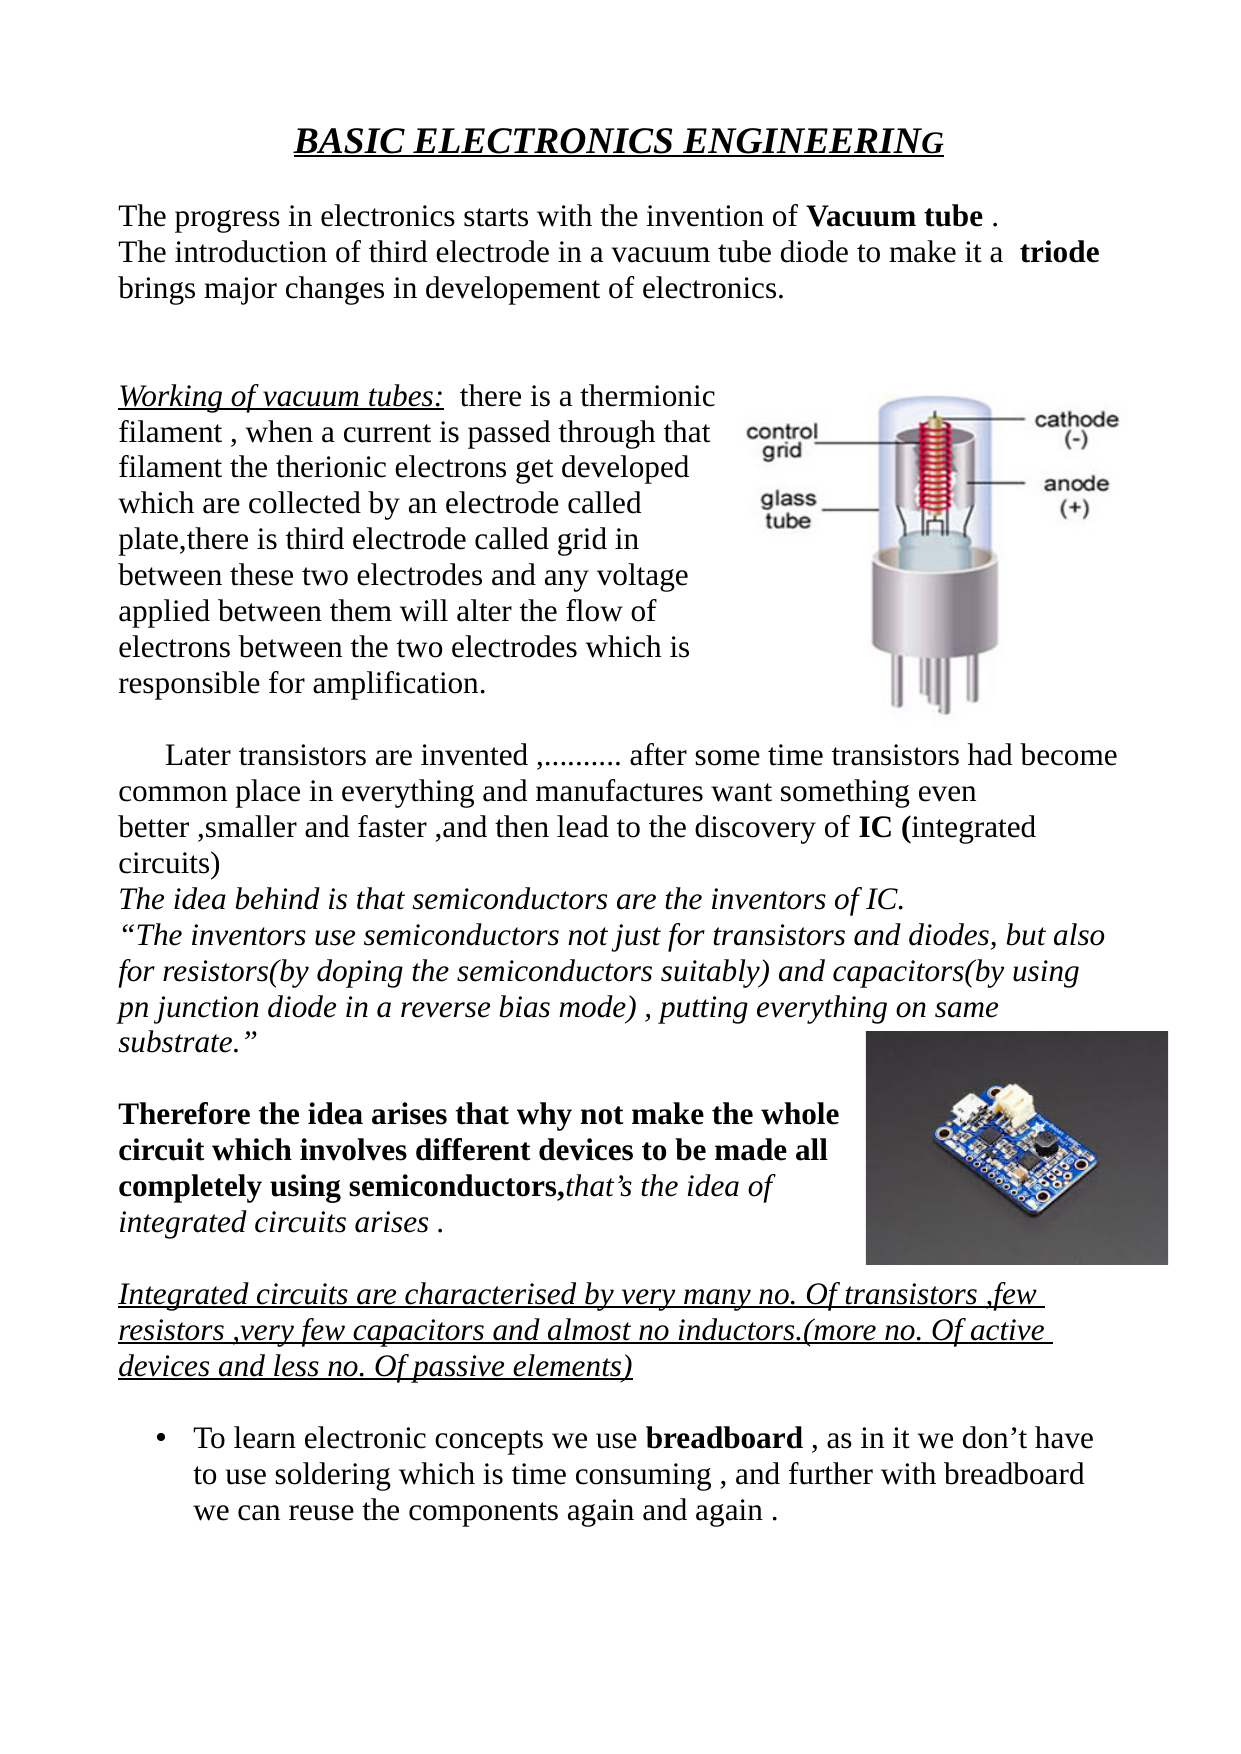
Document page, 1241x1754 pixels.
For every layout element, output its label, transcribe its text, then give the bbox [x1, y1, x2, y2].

picture [865, 1031, 1169, 1265]
text The introduction of third electrode in a vacuum tube diode to make it a triode brings major changes in developement of electronics. [118, 233, 1122, 305]
text The idea behind is that semiconductors are the inventors of IC. [118, 880, 1122, 916]
text Later transistors are invented ,.......... after some time transistors had become common place in everything and manufactures want something even better ,smaller and faster ,and then lead to the discovery of IC (integrated circuits) [118, 736, 1122, 880]
list To learn electronic concepts we use breadboard , as in it we don’t have to use soldering which is time consuming , and further with breadboard we can reuse the components again and again . [156, 1419, 1122, 1527]
text BASIC ELECTRONICS ENGINEERING [118, 118, 1122, 161]
text Therefore the idea arises that why not make the whole circuit which involves different devices to be made all completely using semiconductors,that’s the idea of integrated circuits arises . [118, 1096, 865, 1239]
text “The inventors use semiconductors not just for transistors and diodes, but also for resistors(by doping the semiconductors suitably) and capacitors(by using pn junction diode in a reverse bias mode) , putting everything on same substrate.” [118, 916, 1122, 1060]
text Working of vacuum tubes: there is a thermionic filament , when a current is passed through that filament the therionic electrons get developed which are collected by an electrode called plate,there is third electrode called grid in between these two electrodes and any voltage applied between them will alter the flow of electrons between the two electrodes which is responsible for amplification. [118, 377, 1122, 700]
picture [741, 381, 1133, 727]
text Integrated circuits are characterised by very many no. Of transistors ,few resistors ,very few capacitors and almost no inductors.(more no. Of active devices and less no. Of passive elements) [118, 1275, 1122, 1383]
text The progress in electronics starts with the invention of Vacuum tube . [118, 197, 1122, 233]
